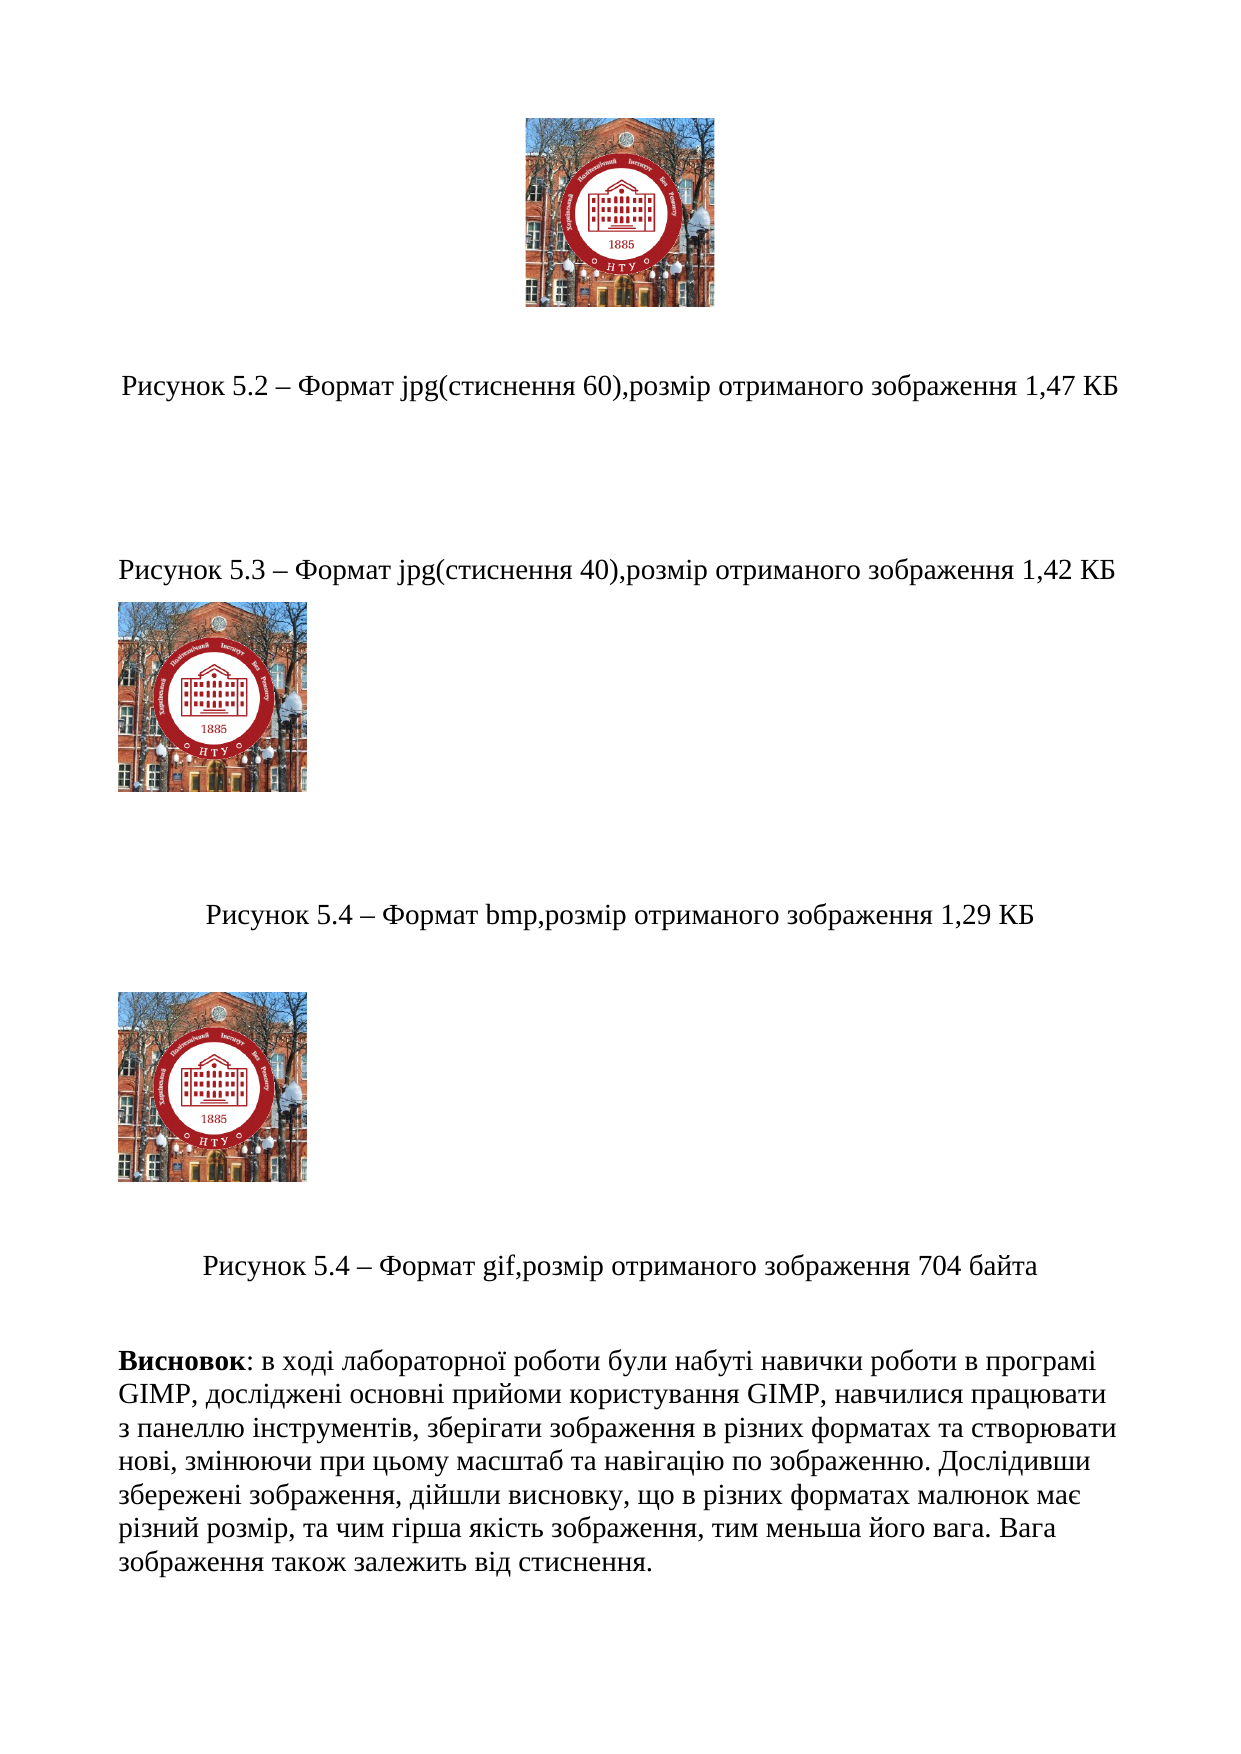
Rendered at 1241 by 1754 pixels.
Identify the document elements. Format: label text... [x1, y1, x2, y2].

text Рисунок 5.4 – Формат bmp,розмір отриманого зображення 1,29 КБ [118, 897, 1122, 931]
text Висновок: в ході лабораторної роботи були набуті навички роботи в програмі GIMP, досліджені основні прийоми користування GIMP, навчилися працювати з панеллю інструментів, зберігати зображення в різних форматах та створювати нові, змінюючи при цьому масштаб та навігацію по зображенню. Дослідивши збережені зображення, дійшли висновку, що в різних форматах малюнок має різний розмір, та чим гірша якість зображення, тим меньша його вага. Вага зображення також залежить від стиснення. [118, 1343, 1122, 1578]
text Рисунок 5.3 – Формат jpg(стиснення 40),розмір отриманого зображення 1,42 КБ [118, 552, 1122, 586]
text Рисунок 5.4 – Формат gif,розмір отриманого зображення 704 байта [118, 1248, 1122, 1282]
text Рисунок 5.2 – Формат jpg(стиснення 60),розмір отриманого зображення 1,47 КБ [118, 368, 1122, 402]
